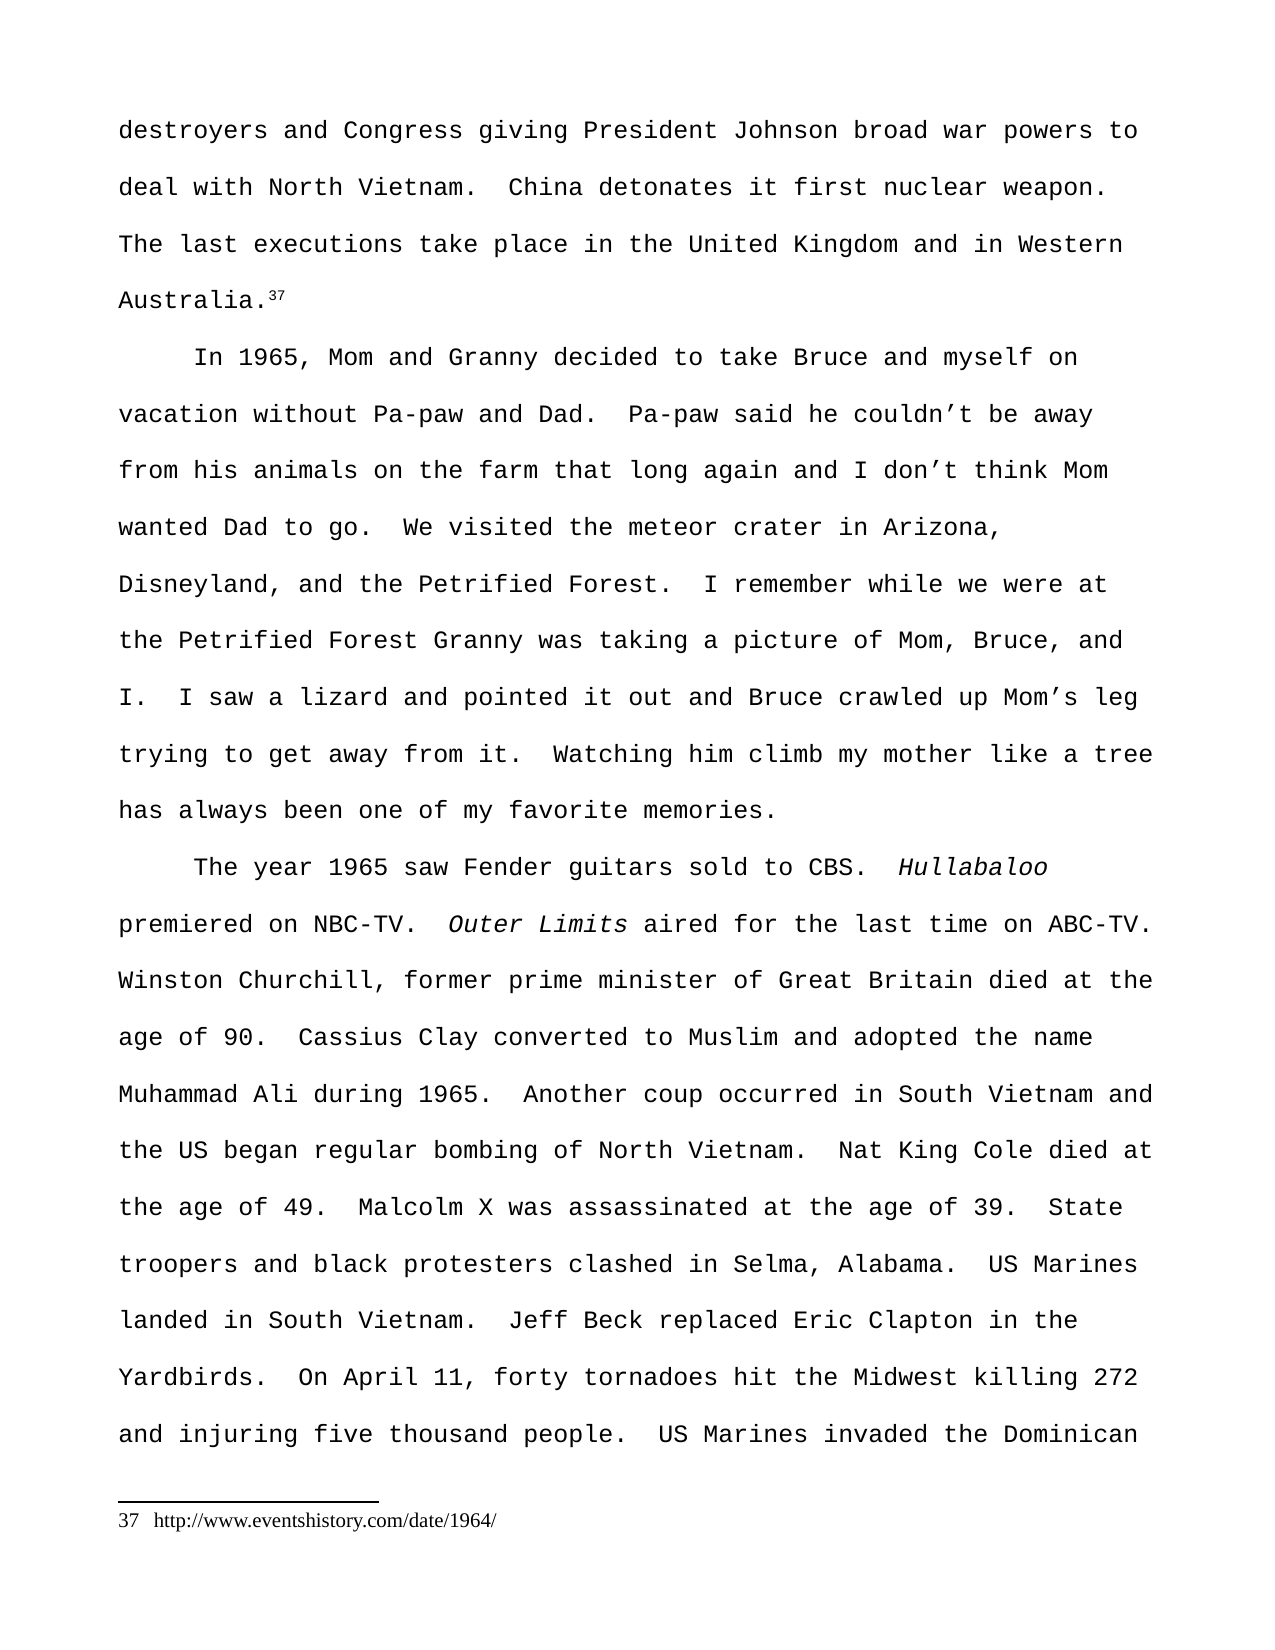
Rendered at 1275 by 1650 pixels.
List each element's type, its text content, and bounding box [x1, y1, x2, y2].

text http://www.eventshistory.com/date/1964/ [118, 1508, 1157, 1532]
text The year 1965 saw Fender guitars sold to CBS. Hullabaloo premiered on NBC-TV. Outer Limits aired for the last time on ABC-TV. Winston Churchill, former prime minister of Great Britain died at the age of 90. Cassius Clay converted to Muslim and adopted the name Muhammad Ali during 1965. Another coup occurred in South Vietnam and the US began regular bombing of North Vietnam. Nat King Cole died at the age of 49. Malcolm X was assassinated at the age of 39. State troopers and black protesters clashed in Selma, Alabama. US Marines landed in South Vietnam. Jeff Beck replaced Eric Clapton in the Yardbirds. On April 11, forty tornadoes hit the Midwest killing 272 and injuring five thousand people. US Marines invaded the Dominican [118, 855, 1157, 1450]
text In 1965, Mom and Granny decided to take Bruce and myself on vacation without Pa-paw and Dad. Pa-paw said he couldn’t be away from his animals on the farm that long again and I don’t think Mom wanted Dad to go. We visited the meteor crater in Arizona, Disneyland, and the Petrified Forest. I remember while we were at the Petrified Forest Granny was taking a picture of Mom, Bruce, and I. I saw a lizard and pointed it out and Bruce crawled up Mom’s leg trying to get away from it. Watching him climb my mother like a tree has always been one of my favorite memories. [118, 345, 1157, 826]
text destroyers and Congress giving President Johnson broad war powers to deal with North Vietnam. China detonates it first nuclear weapon. The last executions take place in the United Kingdom and in Western Australia. [118, 118, 1157, 316]
